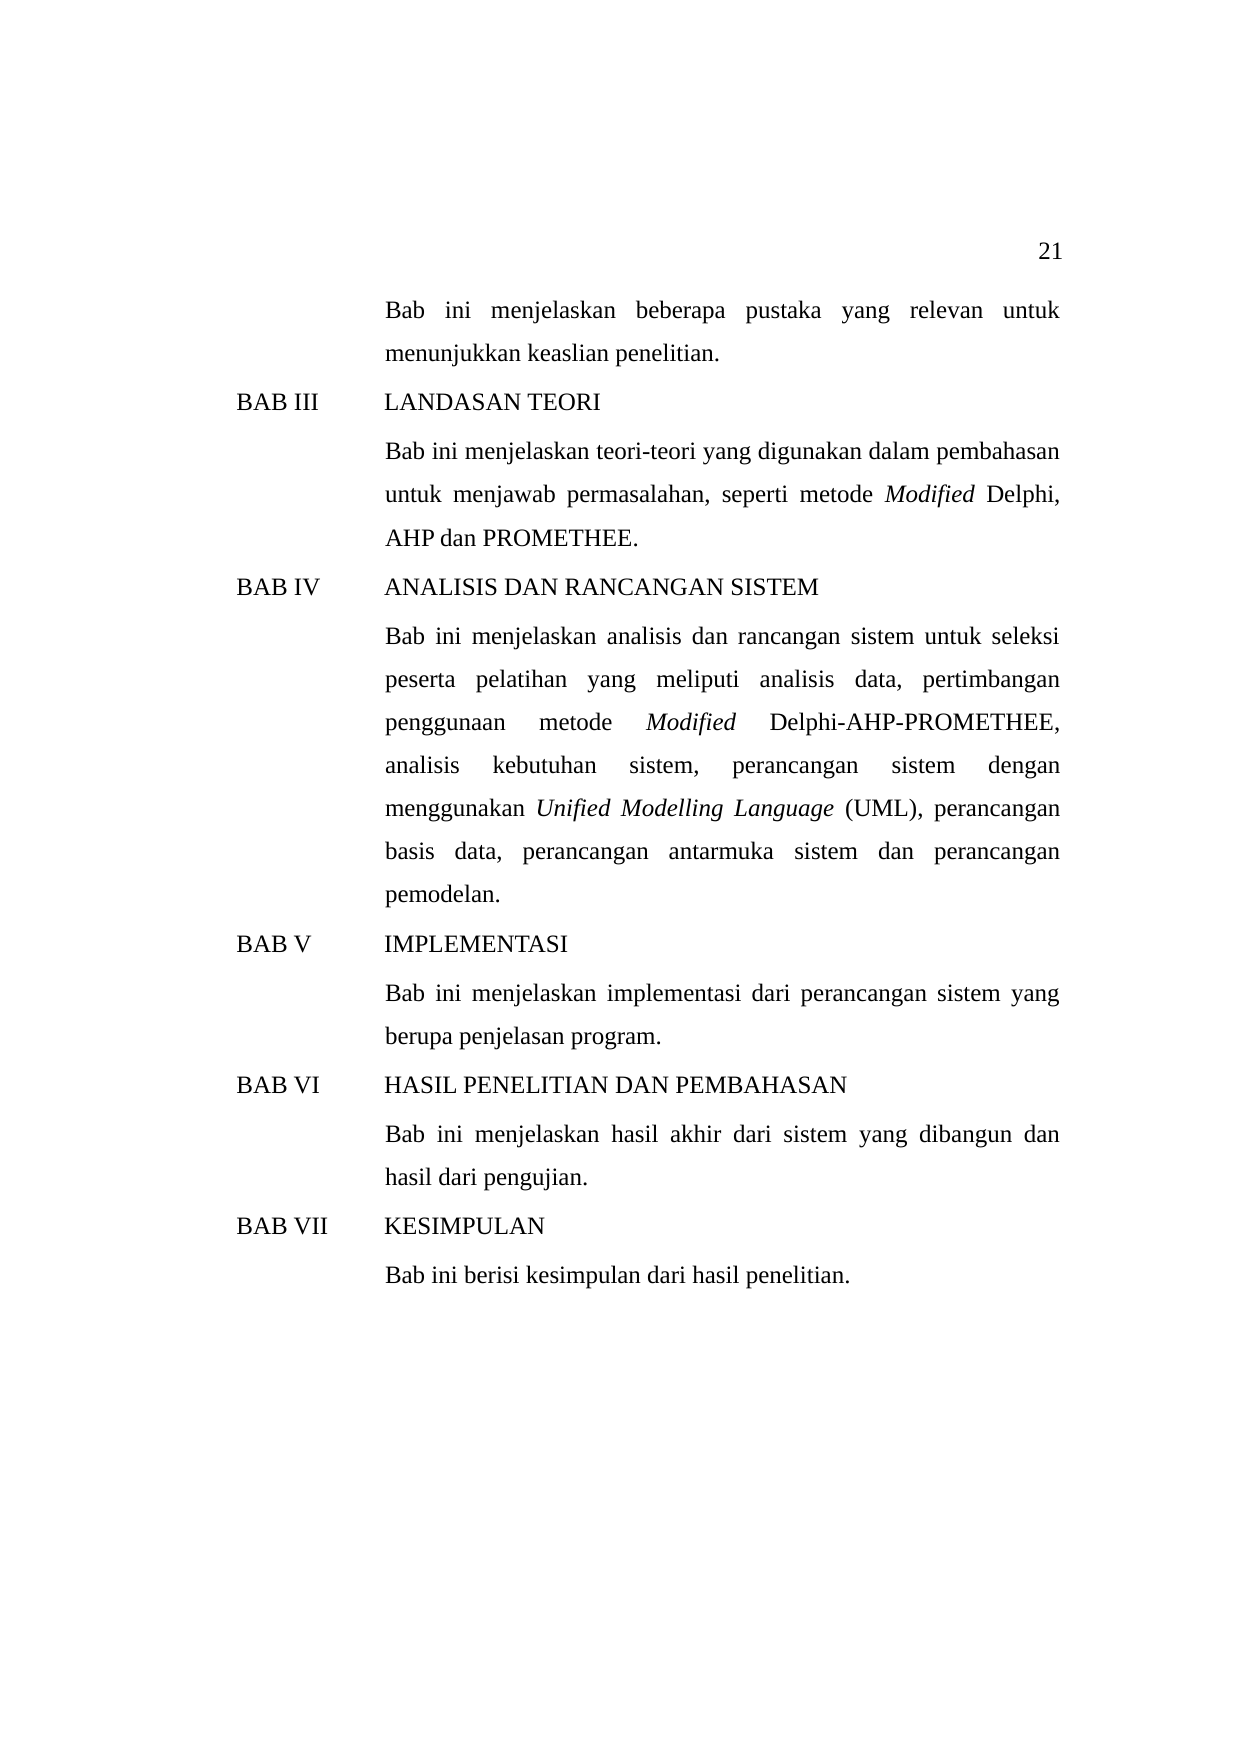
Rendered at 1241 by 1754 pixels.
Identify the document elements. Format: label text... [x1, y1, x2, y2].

text BAB VII KESIMPULAN [236, 1211, 1063, 1240]
text Bab ini menjelaskan teori-teori yang digunakan dalam pembahasan untuk menjawab permasalahan, seperti metode Modified Delphi, AHP dan PROMETHEE. [385, 436, 1060, 551]
text BAB IV ANALISIS DAN RANCANGAN SISTEM [236, 572, 1063, 601]
text Bab ini menjelaskan beberapa pustaka yang relevan untuk menunjukkan keaslian penelitian. [385, 295, 1060, 367]
text BAB VI HASIL PENELITIAN DAN PEMBAHASAN [236, 1070, 1063, 1099]
text Bab ini menjelaskan analisis dan rancangan sistem untuk seleksi peserta pelatihan yang meliputi analisis data, pertimbangan penggunaan metode Modified Delphi-AHP-PROMETHEE, analisis kebutuhan sistem, perancangan sistem dengan menggunakan Unified Modelling Language (UML), perancangan basis data, perancangan antarmuka sistem dan perancangan pemodelan. [385, 621, 1060, 908]
text Bab ini menjelaskan implementasi dari perancangan sistem yang berupa penjelasan program. [385, 978, 1060, 1049]
text Bab ini berisi kesimpulan dari hasil penelitian. [385, 1260, 1060, 1289]
text Bab ini menjelaskan hasil akhir dari sistem yang dibangun dan hasil dari pengujian. [385, 1119, 1060, 1191]
text BAB V IMPLEMENTASI [236, 929, 1063, 957]
text BAB III LANDASAN TEORI [236, 387, 1063, 416]
